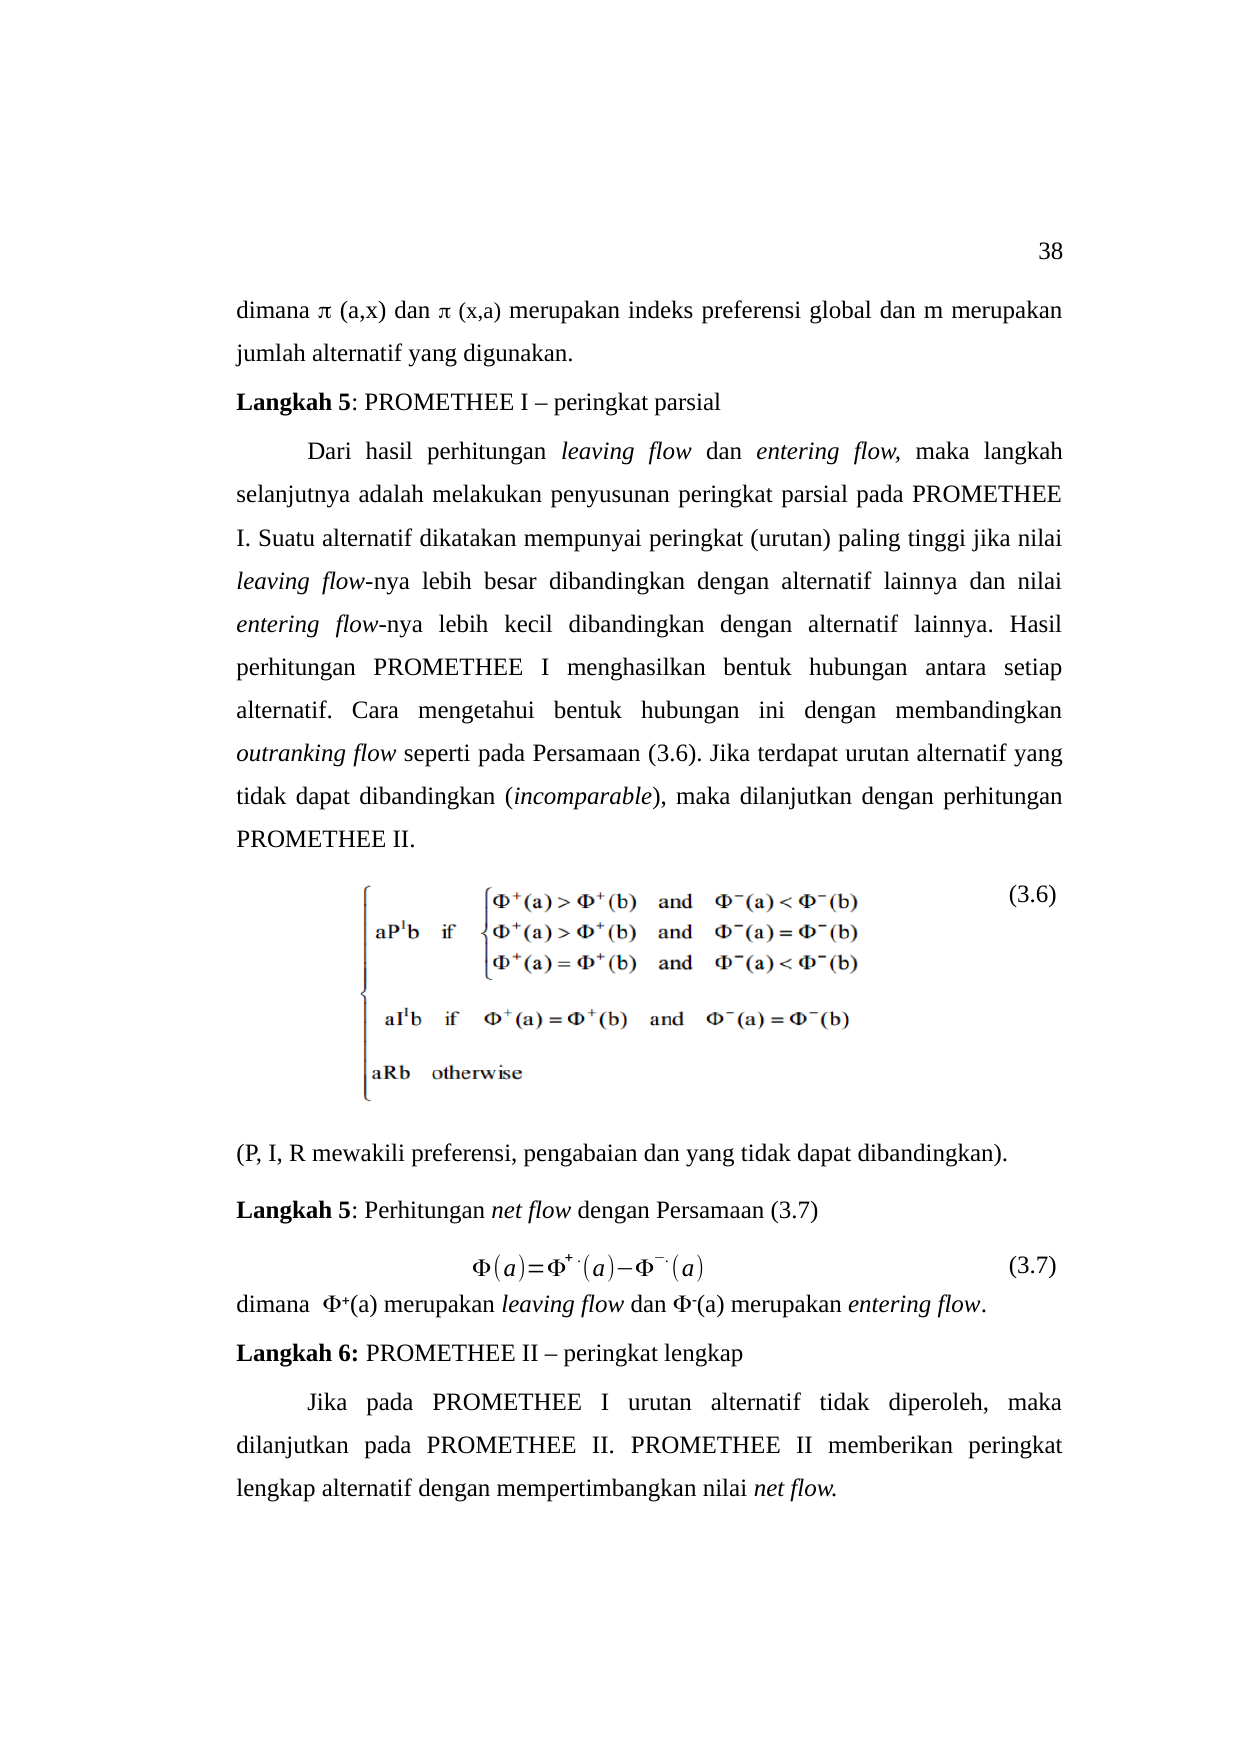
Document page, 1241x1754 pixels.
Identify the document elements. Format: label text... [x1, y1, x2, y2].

text Langkah 5: Perhitungan net flow dengan Persamaan (3.7) [236, 1195, 1063, 1224]
text dimana π (a,x) dan π (x,a) merupakan indeks preferensi global dan m merupakan jumlah alternatif yang digunakan. [236, 295, 1063, 367]
table_header [237, 874, 939, 1138]
text Jika pada PROMETHEE I urutan alternatif tidak diperoleh, maka dilanjutkan pada PROMETHEE II. PROMETHEE II memberikan peringkat lengkap alternatif dengan mempertimbangkan nilai net flow. [236, 1387, 1063, 1502]
table_header (3.7) [939, 1244, 1062, 1289]
text Dari hasil perhitungan leaving flow dan entering flow, maka langkah selanjutnya adalah melakukan penyusunan peringkat parsial pada PROMETHEE I. Suatu alternatif dikatakan mempunyai peringkat (urutan) paling tinggi jika nilai leaving flow-nya lebih besar dibandingkan dengan alternatif lainnya dan nilai entering flow-nya lebih kecil dibandingkan dengan alternatif lainnya. Hasil perhitungan PROMETHEE I menghasilkan bentuk hubungan antara setiap alternatif. Cara mengetahui bentuk hubungan ini dengan membandingkan outranking flow seperti pada Persamaan (3.6). Jika terdapat urutan alternatif yang tidak dapat dibandingkan (incomparable), maka dilanjutkan dengan perhitungan PROMETHEE II. [236, 436, 1063, 853]
text Langkah 6: PROMETHEE II – peringkat lengkap [236, 1338, 1063, 1367]
text (P, I, R mewakili preferensi, pengabaian dan yang tidak dapat dibandingkan). [236, 1138, 1063, 1166]
table_header (3.6) [939, 874, 1062, 1138]
text dimana Φ+(a) merupakan leaving flow dan Φ-(a) merupakan entering flow. [236, 1289, 1063, 1317]
table_header [237, 1244, 939, 1289]
text Langkah 5: PROMETHEE I – peringkat parsial [236, 387, 1063, 416]
picture [360, 879, 863, 1104]
